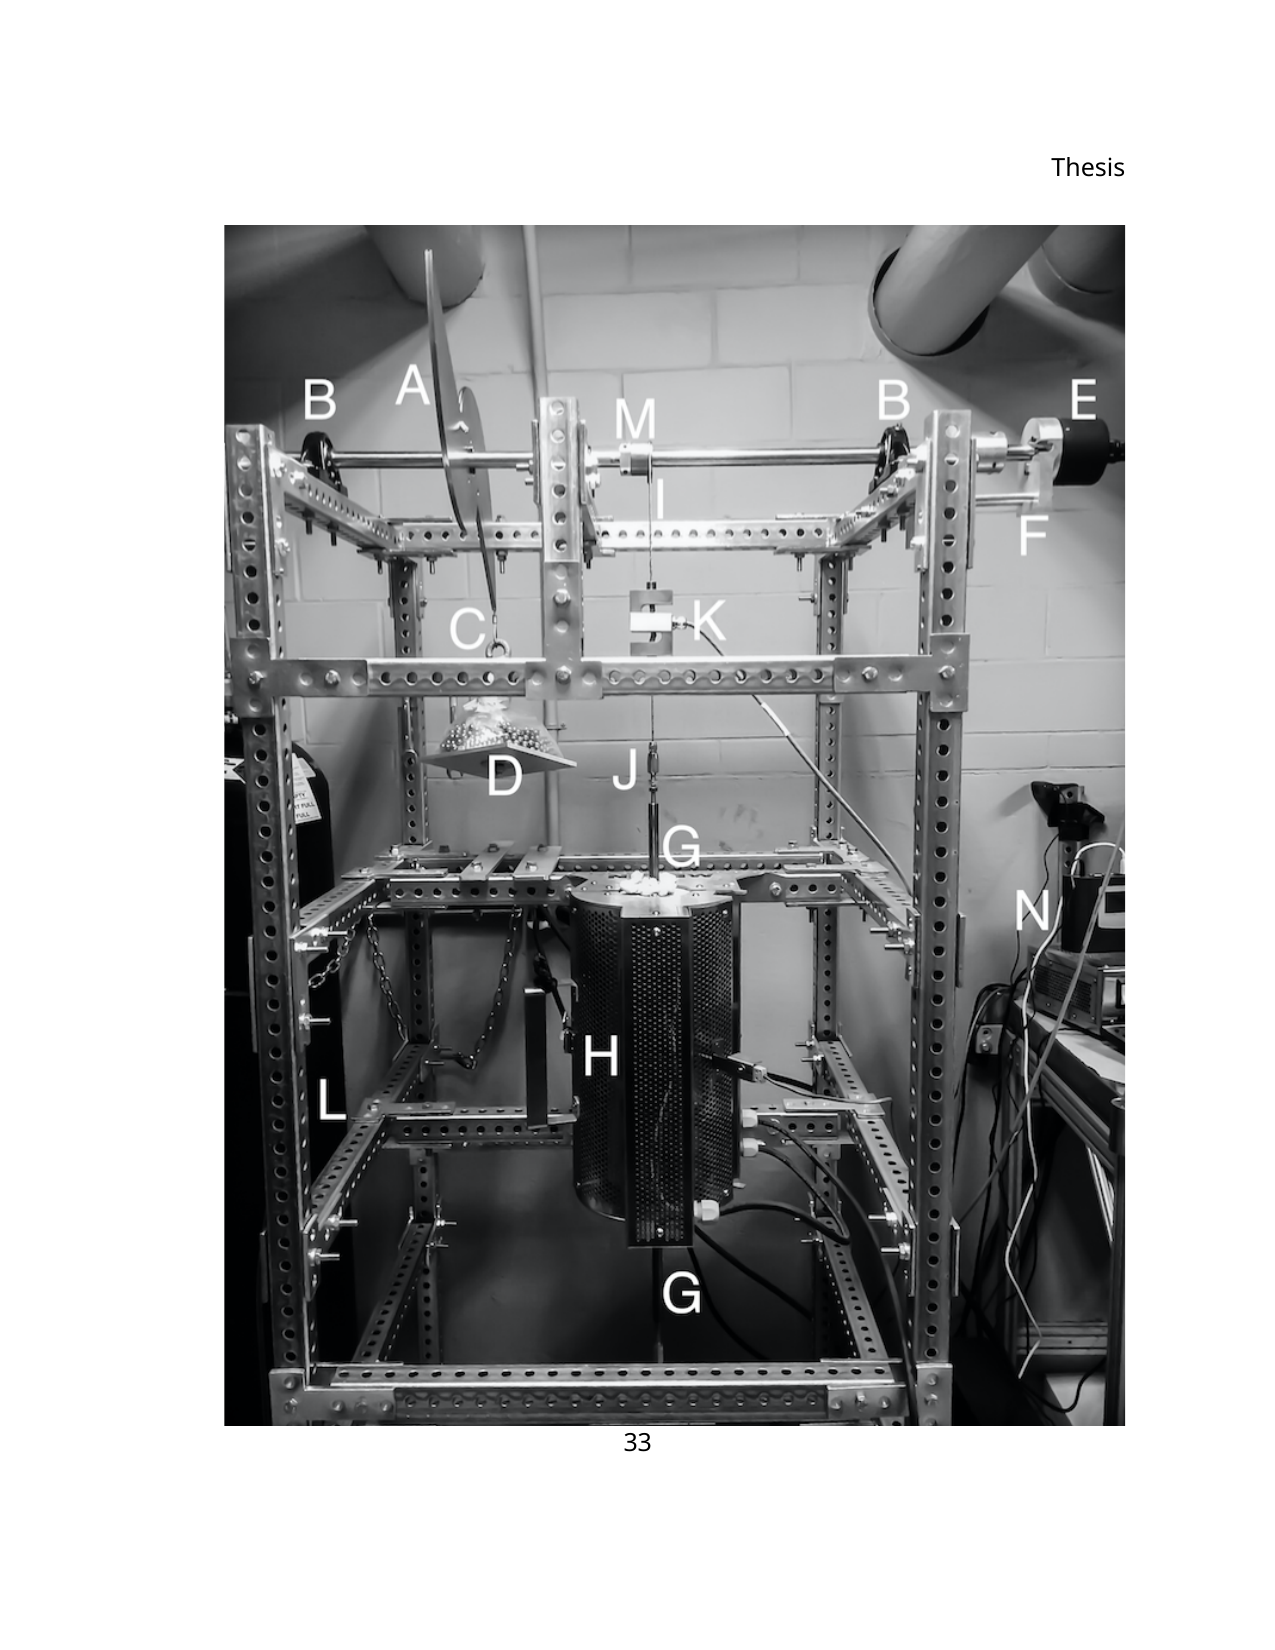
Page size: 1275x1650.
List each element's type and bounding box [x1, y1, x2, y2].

picture [224, 225, 1125, 1426]
